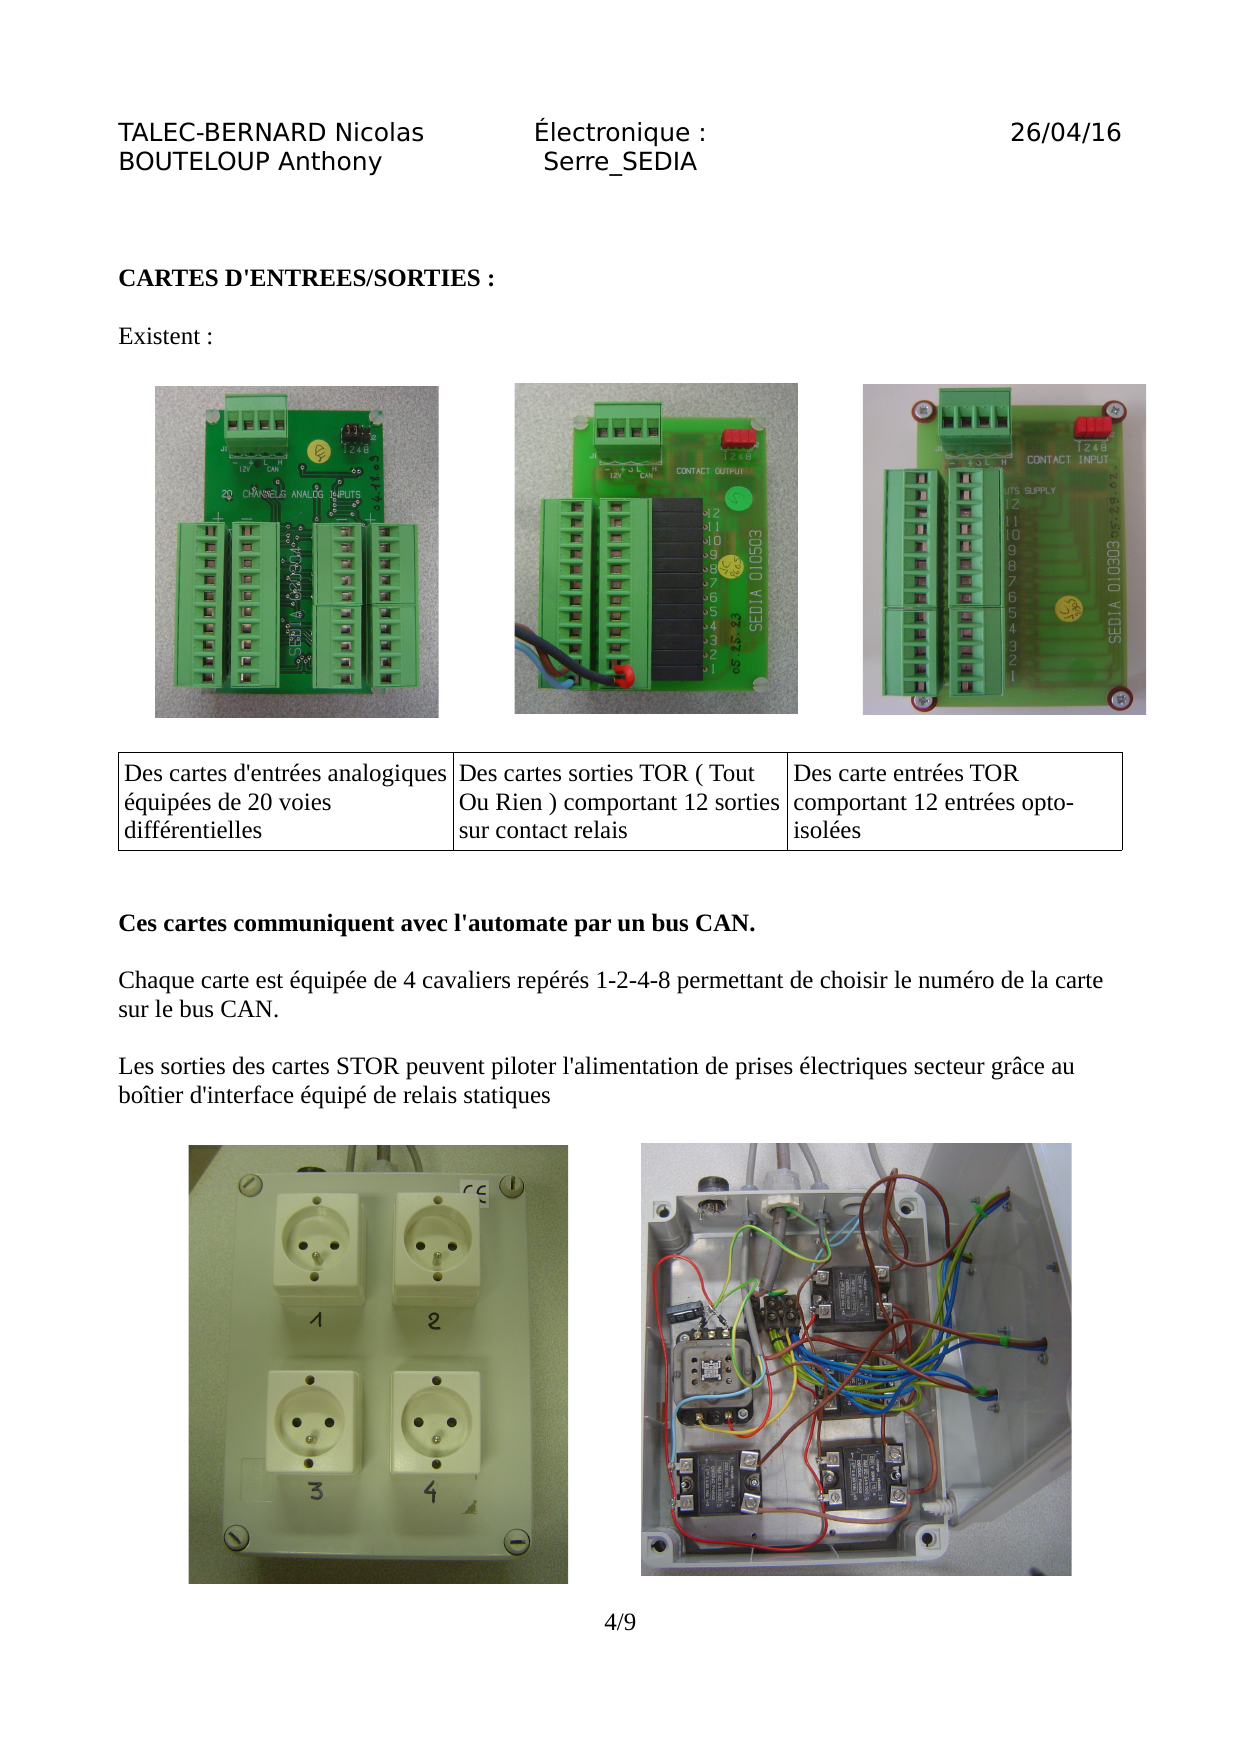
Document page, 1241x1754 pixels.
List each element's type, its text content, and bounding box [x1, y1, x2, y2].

text Ces cartes communiquent avec l'automate par un bus CAN. [118, 908, 1122, 936]
picture [514, 383, 798, 714]
text Les sorties des cartes STOR peuvent piloter l'alimentation de prises électriques secteur grâce au boîtier d'interface équipé de relais statiques [118, 1051, 1122, 1109]
text Chaque carte est équipée de 4 cavaliers repérés 1-2-4-8 permettant de choisir le numéro de la carte sur le bus CAN. [118, 965, 1122, 1023]
picture [163, 386, 439, 718]
table_header Des cartes sorties TOR ( Tout Ou Rien ) comportant 12 sorties sur contact relais [454, 753, 787, 850]
table_header Des cartes d'entrées analogiques équipées de 20 voies différentielles [119, 753, 453, 850]
table_header Des carte entrées TOR comportant 12 entrées opto-isolées [788, 753, 1122, 850]
text CARTES D'ENTREES/SORTIES : [118, 263, 1122, 292]
picture [862, 384, 1147, 715]
picture [188, 1145, 569, 1584]
text Existent : [118, 321, 1122, 350]
